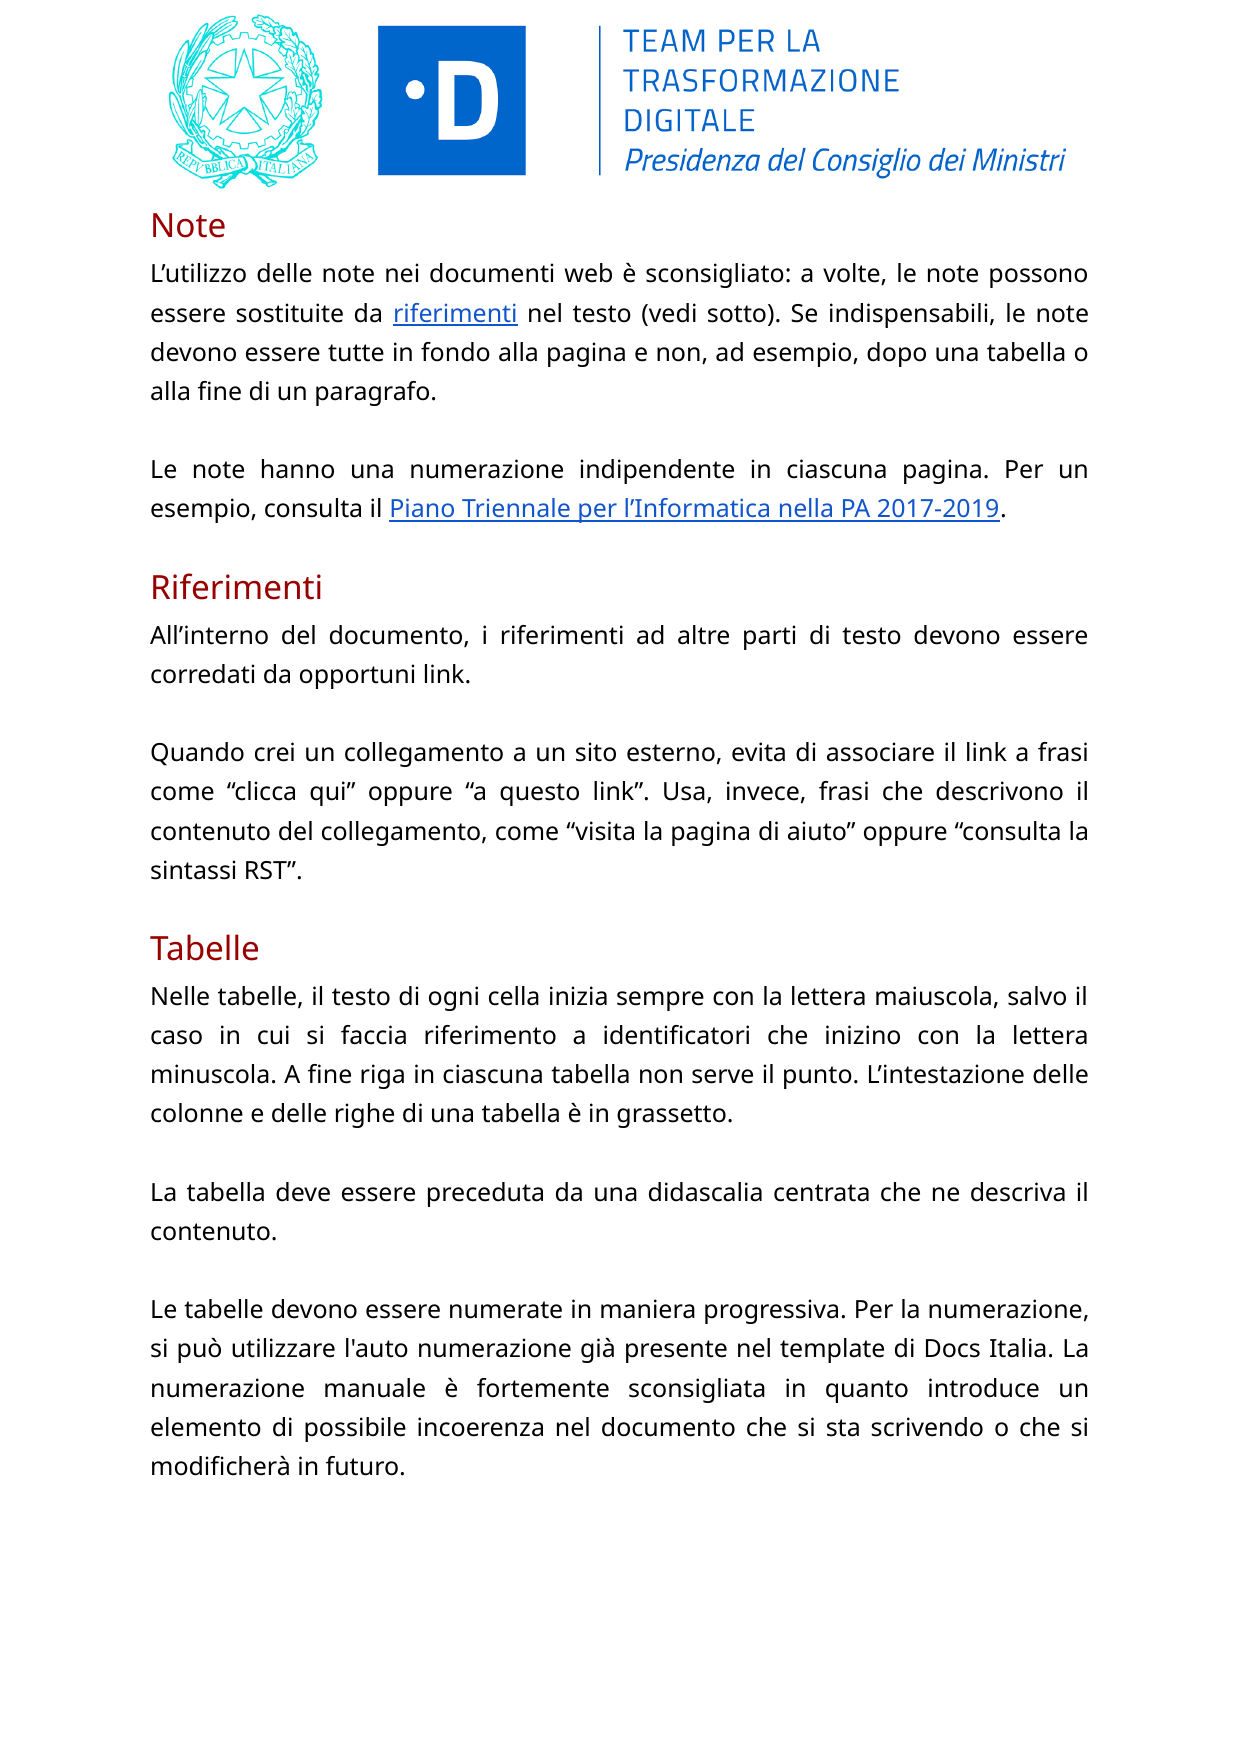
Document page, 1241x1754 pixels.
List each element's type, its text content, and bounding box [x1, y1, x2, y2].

subtitle Note [150, 203, 1090, 248]
text Nelle tabelle, il testo di ogni cella inizia sempre con la lettera maiuscola, salvo il caso in cui si faccia riferimento a identificatori che inizino con la lettera minuscola. A fine riga in ciascuna tabella non serve il punto. L’intestazione delle colonne e delle righe di una tabella è in grassetto. [150, 978, 1090, 1130]
text Le tabelle devono essere numerate in maniera progressiva. Per la numerazione, si può utilizzare l'auto numerazione già presente nel template di Docs Italia. La numerazione manuale è fortemente sconsigliata in quanto introduce un elemento di possibile incoerenza nel documento che si sta scrivendo o che si modificherà in futuro. [150, 1292, 1090, 1483]
subtitle Riferimenti [150, 563, 1090, 609]
text All’interno del documento, i riferimenti ad altre parti di testo devono essere corredati da opportuni link. [150, 617, 1090, 691]
text Quando crei un collegamento a un sito esterno, evita di associare il link a frasi come “clicca qui” oppure “a questo link”. Usa, invece, frasi che descrivono il contenuto del collegamento, come “visita la pagina di aiuto” oppure “consulta la sintassi RST”. [150, 735, 1090, 886]
text Le note hanno una numerazione indipendente in ciascuna pagina. Per un esempio, consulta il Piano Triennale per l’Informatica nella PA 2017-2019. [150, 452, 1090, 525]
text La tabella deve essere preceduta da una didascalia centrata che ne descriva il contenuto. [150, 1174, 1090, 1248]
text L’utilizzo delle note nei documenti web è sconsigliato: a volte, le note possono essere sostituite da riferimenti nel testo (vedi sotto). Se indispensabili, le note devono essere tutte in fondo alla pagina e non, ad esempio, dopo una tabella o alla fine di un paragrafo. [150, 256, 1090, 408]
picture [150, 0, 1091, 203]
subtitle Tabelle [150, 925, 1090, 970]
